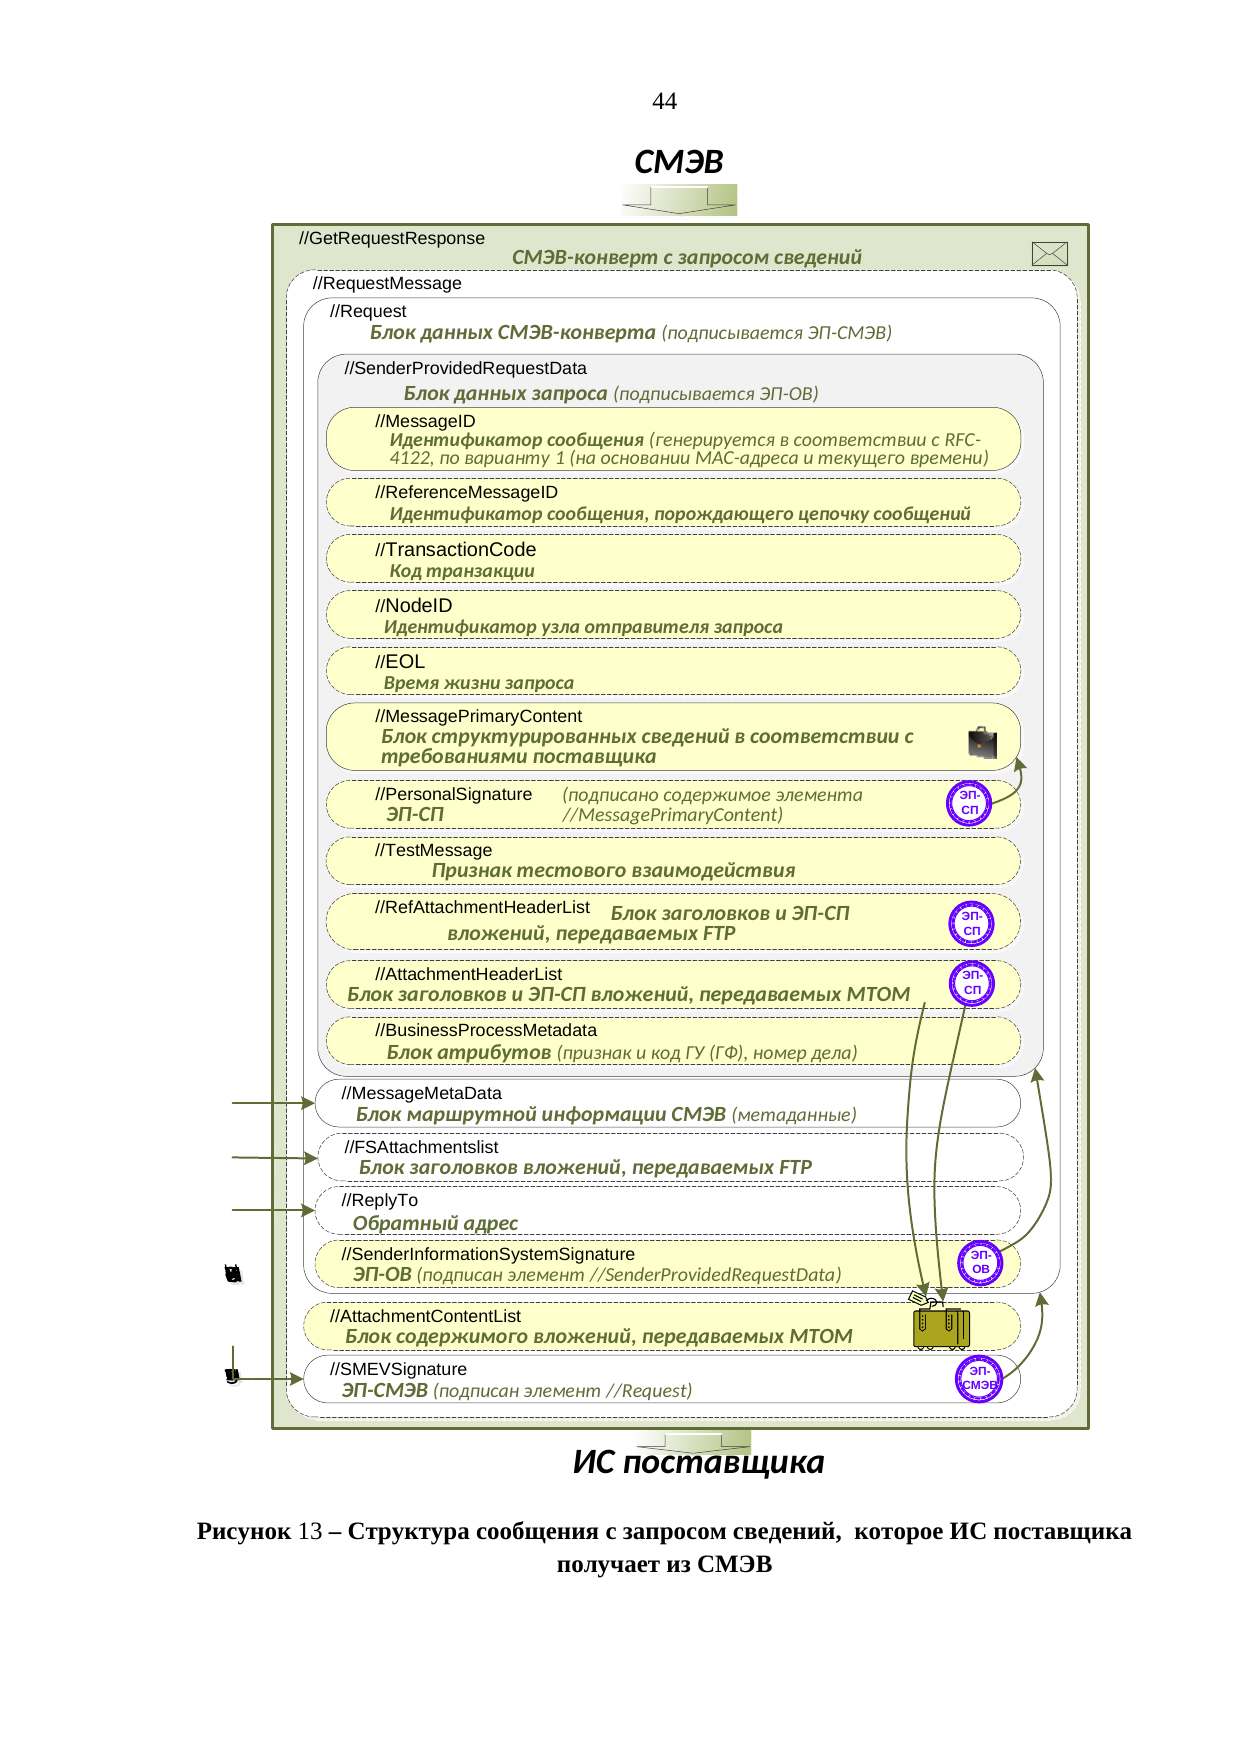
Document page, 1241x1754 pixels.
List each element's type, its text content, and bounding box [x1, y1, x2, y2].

text Рисунок 13 – Структура сообщения с запросом сведений, которое ИС поставщика получает из СМЭВ [177, 1516, 1152, 1578]
